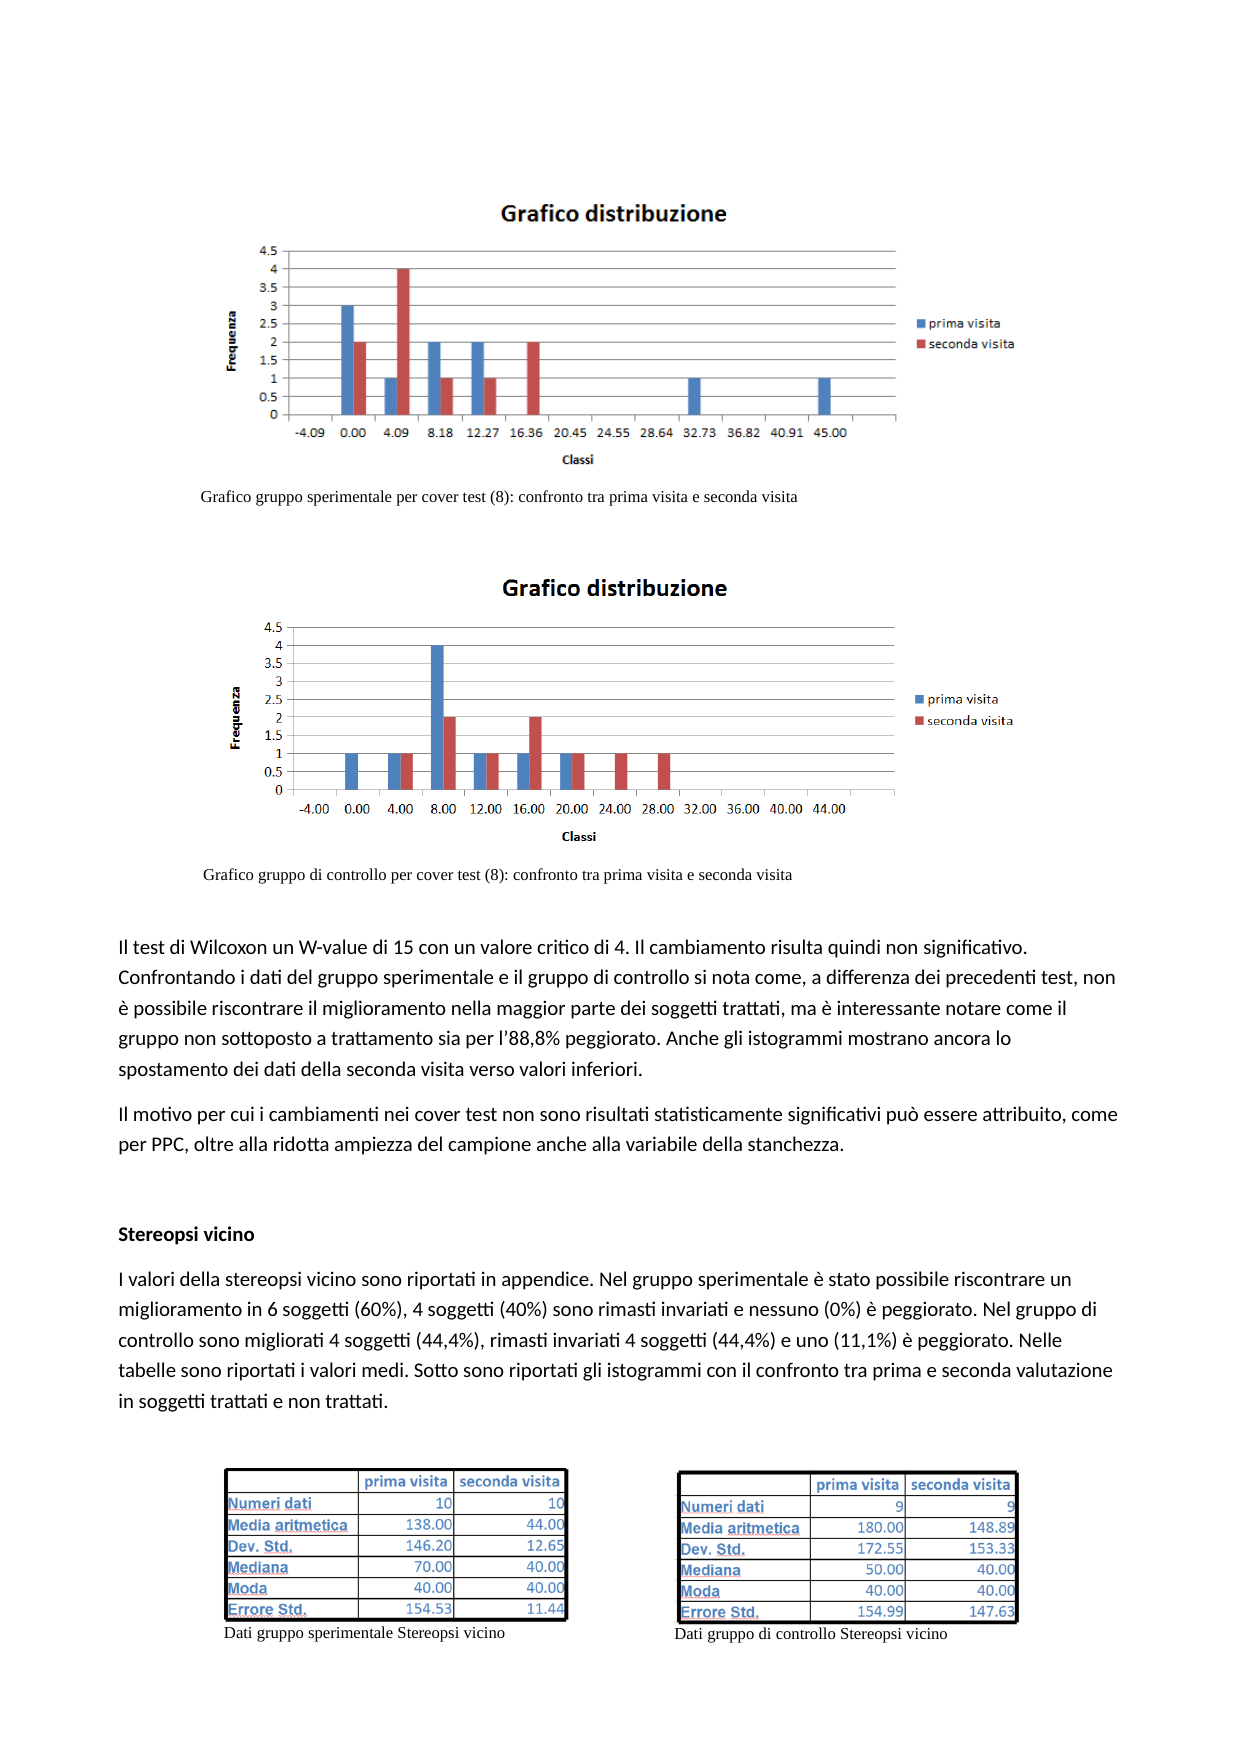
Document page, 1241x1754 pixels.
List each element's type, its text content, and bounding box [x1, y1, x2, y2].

text Il test di Wilcoxon un W-value di 15 con un valore critico di 4. Il cambiamento risulta quindi non significativo. Confrontando i dati del gruppo sperimentale e il gruppo di controllo si nota come, a differenza dei precedenti test, non è possibile riscontrare il miglioramento nella maggior parte dei soggetti trattati, ma è interessante notare come il gruppo non sottoposto a trattamento sia per l’88,8% peggiorato. Anche gli istogrammi mostrano ancora lo spostamento dei dati della seconda visita verso valori inferiori. [118, 934, 1122, 1081]
text Dati gruppo di controllo Stereopsi vicino [674, 1625, 1019, 1643]
text Grafico gruppo di controllo per cover test (8): confronto tra prima visita e seconda visita [203, 865, 1026, 884]
text I valori della stereopsi vicino sono riportati in appendice. Nel gruppo sperimentale è stato possibile riscontrare un miglioramento in 6 soggetti (60%), 4 soggetti (40%) sono rimasti invariati e nessuno (0%) è peggiorato. Nel gruppo di controllo sono migliorati 4 soggetti (44,4%), rimasti invariati 4 soggetti (44,4%) e uno (11,1%) è peggiorato. Nelle tabelle sono riportati i valori medi. Sotto sono riportati gli istogrammi con il confronto tra prima e seconda valutazione in soggetti trattati e non trattati. [118, 1266, 1122, 1413]
picture [223, 1468, 570, 1623]
picture [200, 177, 1029, 488]
text Stereopsi vicino [118, 1221, 1122, 1247]
picture [202, 550, 1026, 865]
picture [674, 1469, 1020, 1625]
text Dati gruppo sperimentale Stereopsi vicino [224, 1623, 569, 1642]
text Grafico gruppo sperimentale per cover test (8): confronto tra prima visita e seconda visita [200, 488, 1029, 506]
text Il motivo per cui i cambiamenti nei cover test non sono risultati statisticamente significativi può essere attribuito, come per PPC, oltre alla ridotta ampiezza del campione anche alla variabile della stanchezza. [118, 1101, 1122, 1157]
